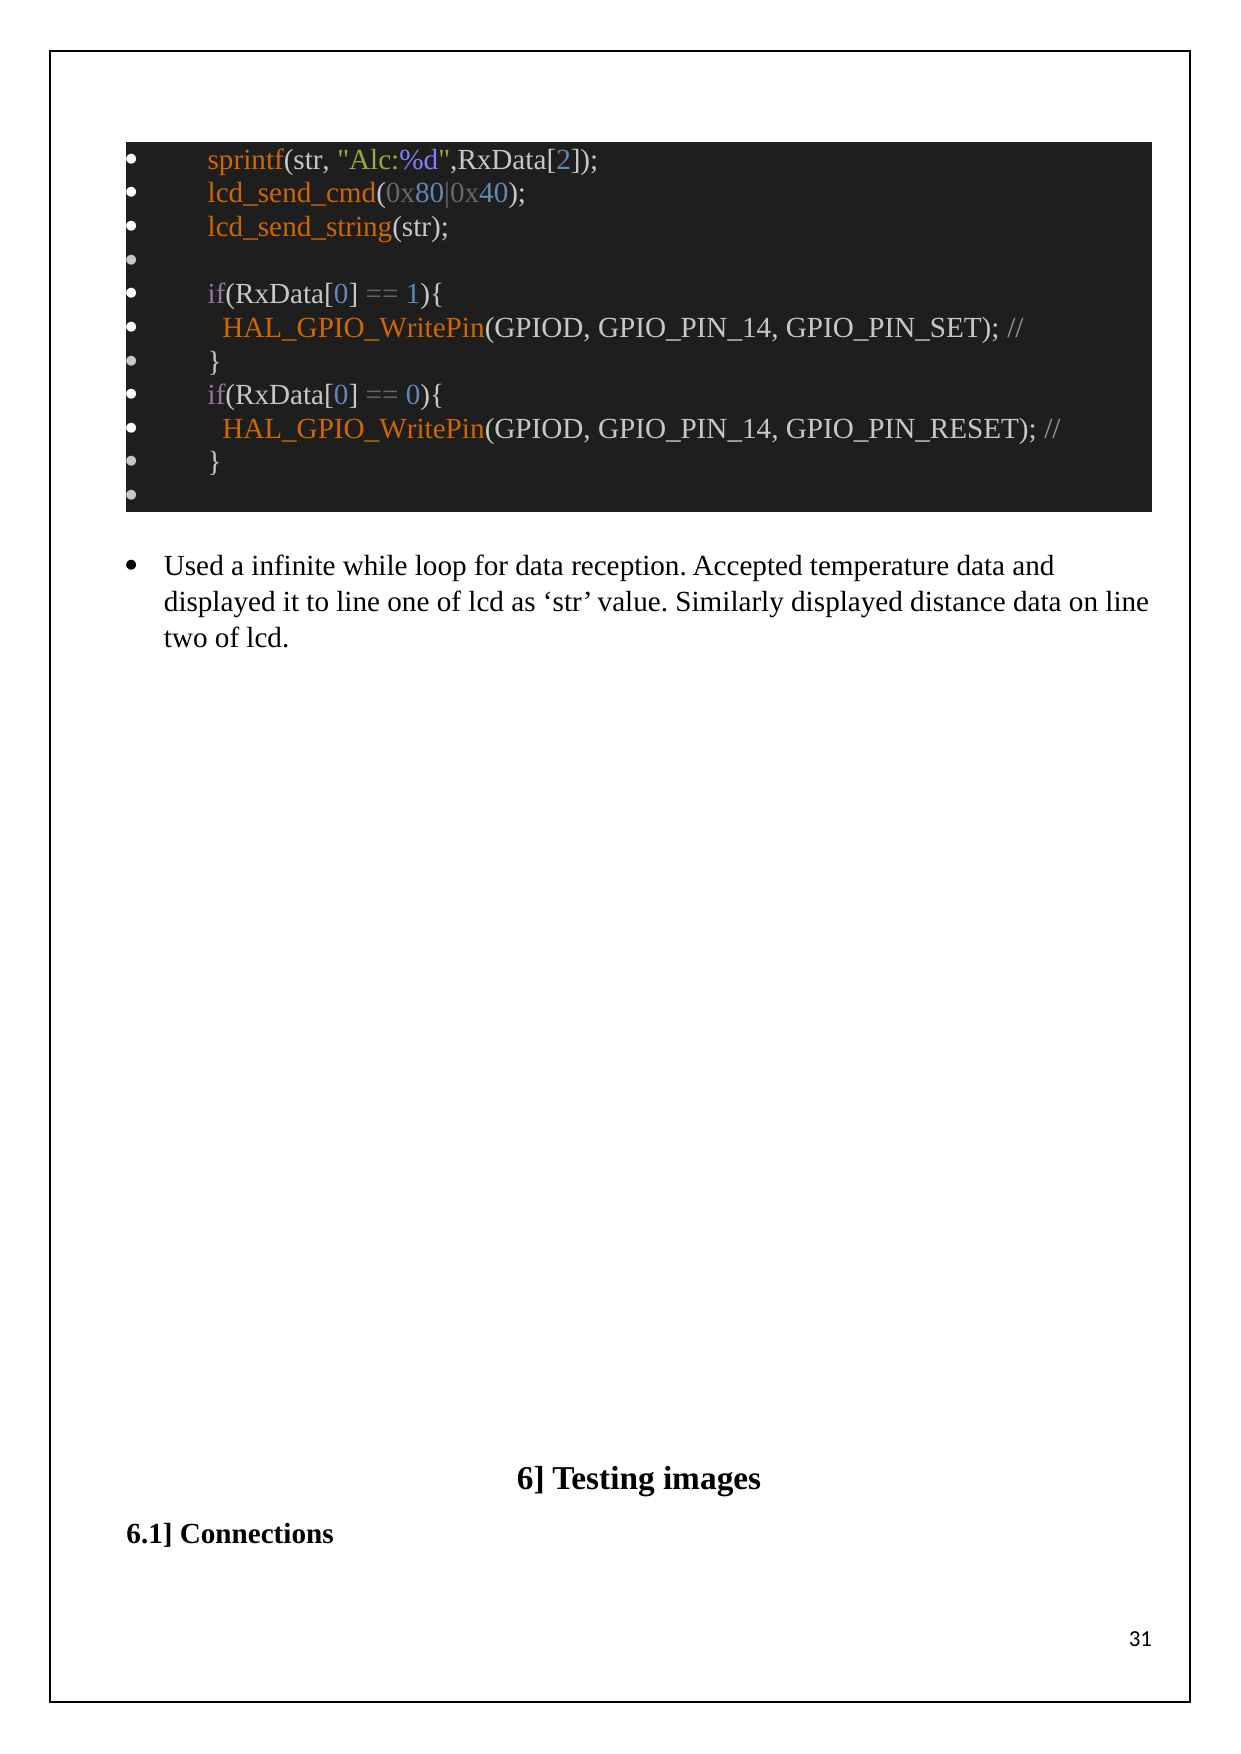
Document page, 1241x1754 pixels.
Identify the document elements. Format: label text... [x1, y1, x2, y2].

list sprintf(str, "Alc:%d",RxData[2]); [126, 142, 1152, 175]
text 6] Testing images [126, 1458, 1152, 1497]
list } [126, 444, 1152, 478]
text 6.1] Connections [126, 1516, 1152, 1550]
list Used a infinite while loop for data reception. Accepted temperature data and displayed it to line one of lcd as ‘str’ value. Similarly displayed distance data on line two of lcd. [126, 548, 1152, 654]
list lcd_send_cmd(0x80|0x40); [126, 175, 1152, 209]
list if(RxData[0] == 1){ [126, 276, 1152, 310]
list } [126, 344, 1152, 377]
list lcd_send_string(str); [126, 209, 1152, 243]
list if(RxData[0] == 0){ [126, 377, 1152, 411]
list HAL_GPIO_WritePin(GPIOD, GPIO_PIN_14, GPIO_PIN_SET); // [126, 310, 1152, 344]
list HAL_GPIO_WritePin(GPIOD, GPIO_PIN_14, GPIO_PIN_RESET); // [126, 411, 1152, 444]
